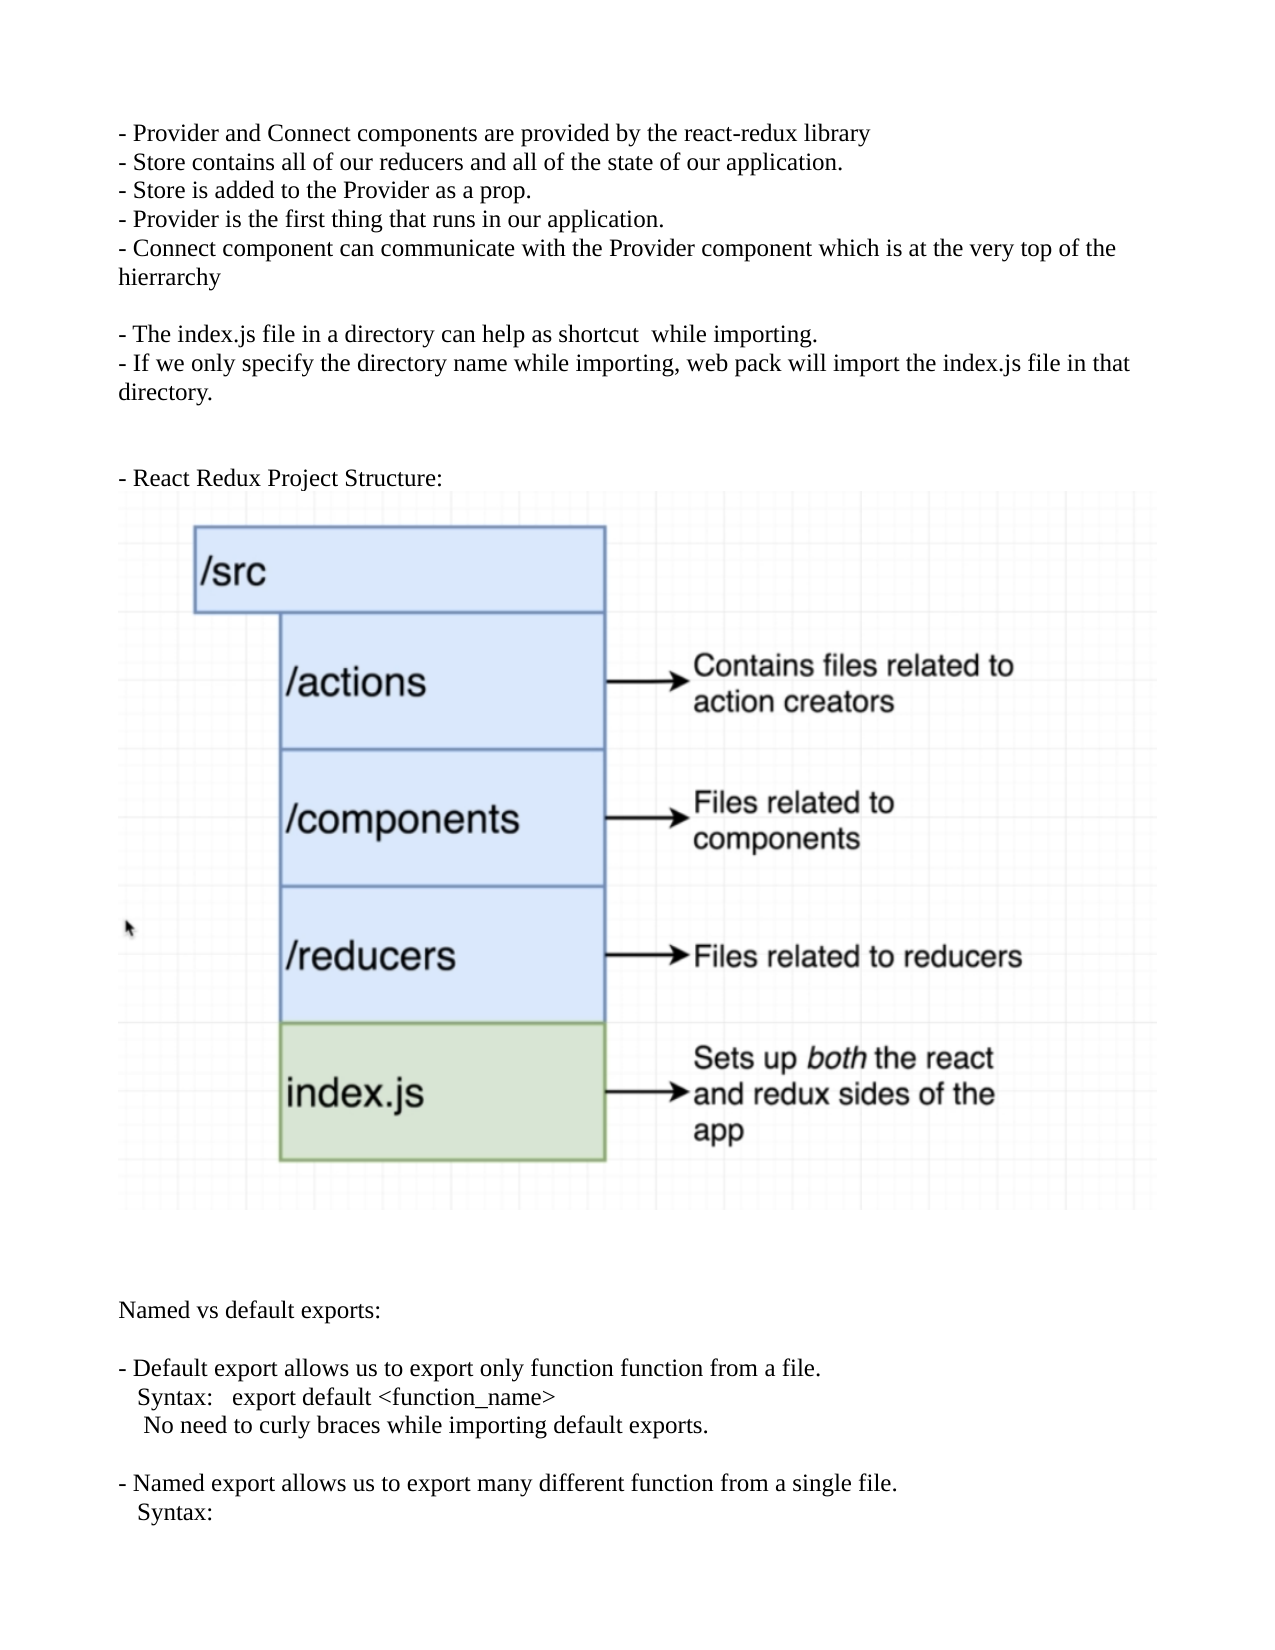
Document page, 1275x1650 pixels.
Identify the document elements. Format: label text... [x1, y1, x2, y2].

text - React Redux Project Structure: [118, 463, 1157, 491]
text No need to curly braces while importing default exports. [118, 1410, 1157, 1439]
text - Provider and Connect components are provided by the react-redux library [118, 118, 1157, 147]
text Named vs default exports: [118, 1295, 1157, 1324]
text - Named export allows us to export many different function from a single file. [118, 1468, 1157, 1497]
text - Store contains all of our reducers and all of the state of our application. [118, 147, 1157, 176]
text - Default export allows us to export only function function from a file. [118, 1353, 1157, 1382]
text Syntax: [118, 1497, 1157, 1525]
picture [118, 491, 1157, 1210]
text - If we only specify the directory name while importing, web pack will import the index.js file in that directory. [118, 348, 1157, 406]
text - Store is added to the Provider as a prop. [118, 176, 1157, 204]
text - The index.js file in a directory can help as shortcut while importing. [118, 319, 1157, 348]
text Syntax: export default <function_name> [118, 1382, 1157, 1410]
text - Provider is the first thing that runs in our application. [118, 204, 1157, 233]
text - Connect component can communicate with the Provider component which is at the very top of the hierrarchy [118, 233, 1157, 291]
